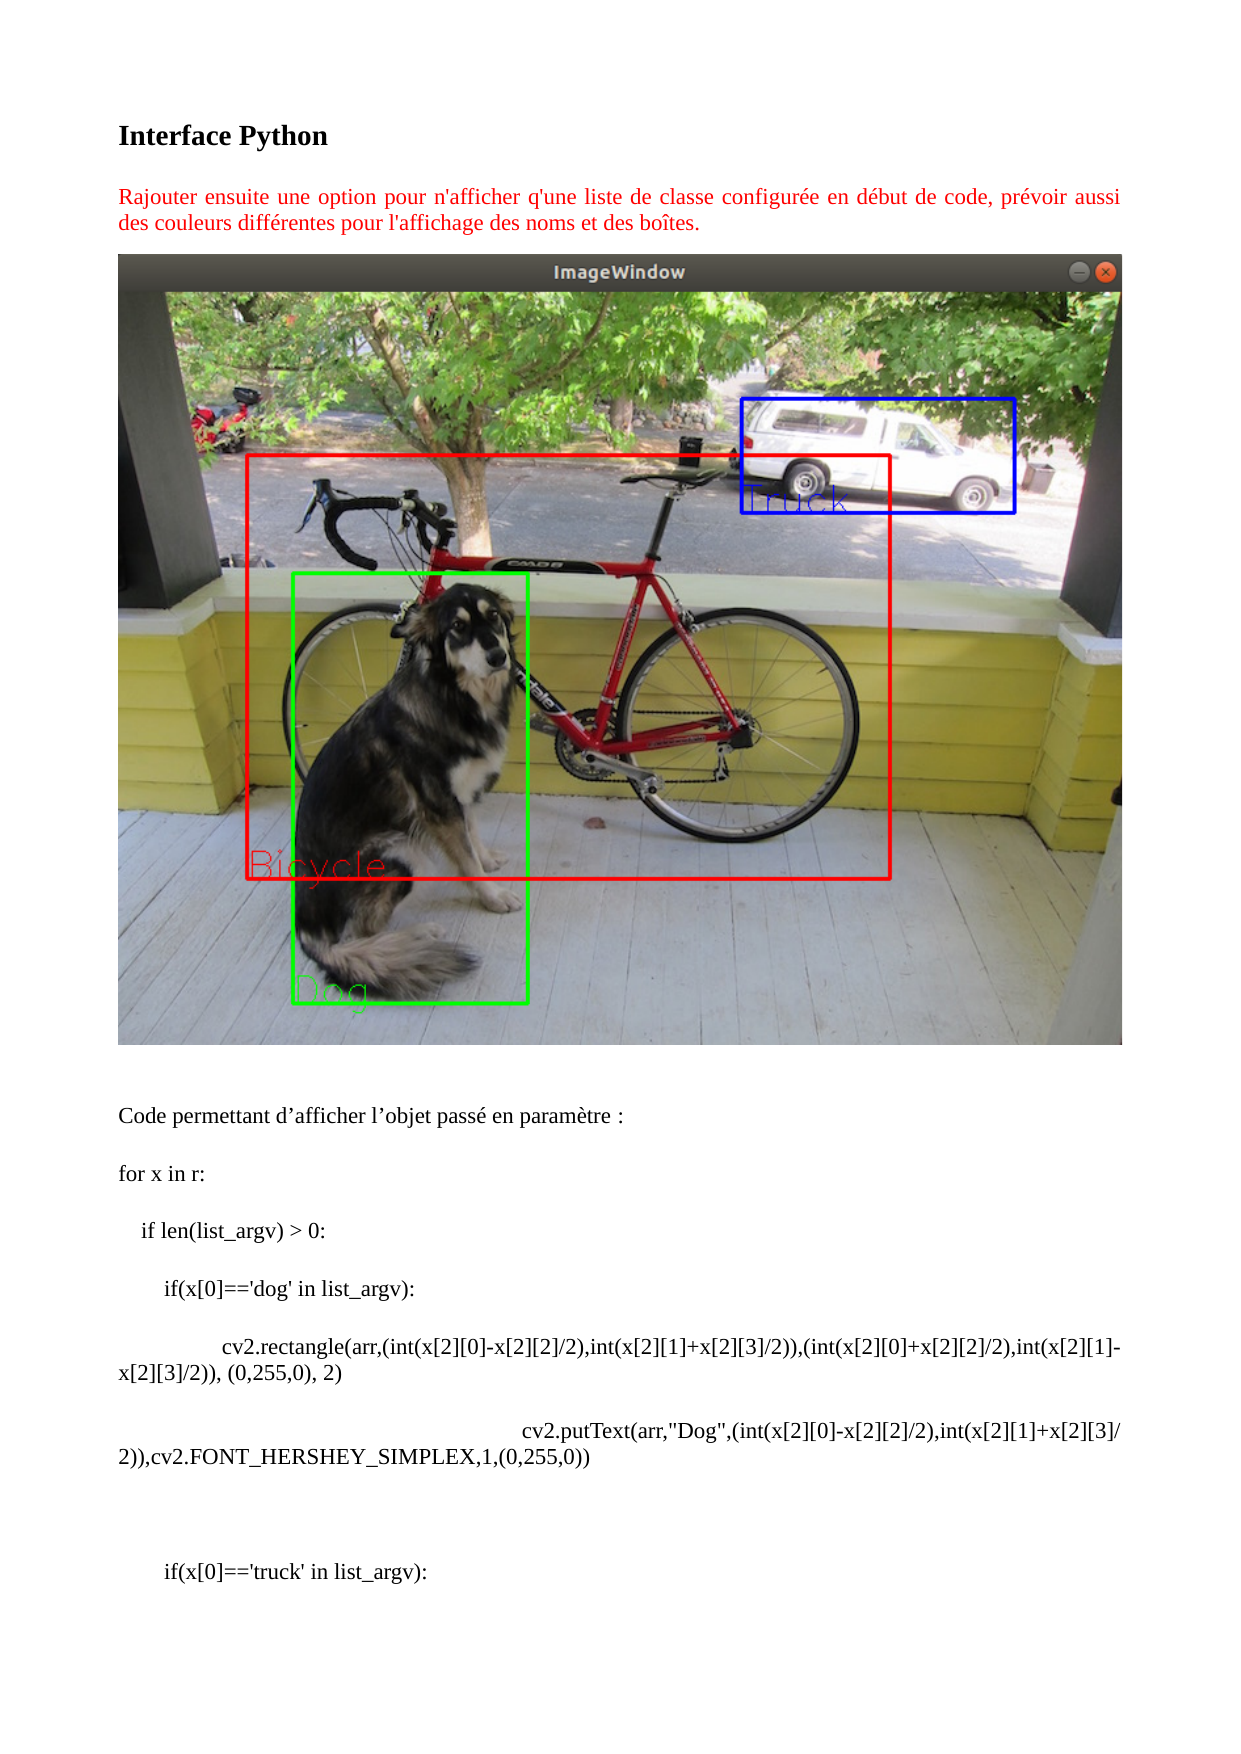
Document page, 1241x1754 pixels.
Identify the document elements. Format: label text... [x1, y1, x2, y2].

text Interface Python [118, 118, 1122, 152]
text Rajouter ensuite une option pour n'afficher q'une liste de classe configurée en début de code, prévoir aussi des couleurs différentes pour l'affichage des noms et des boîtes. [118, 183, 1122, 236]
text if(x[0]=='dog' in list_argv): [118, 1275, 1122, 1301]
text cv2.putText(arr,"Dog",(int(x[2][0]-x[2][2]/2),int(x[2][1]+x[2][3]/2)),cv2.FONT_HERSHEY_SIMPLEX,1,(0,255,0)) [118, 1417, 1122, 1469]
text cv2.rectangle(arr,(int(x[2][0]-x[2][2]/2),int(x[2][1]+x[2][3]/2)),(int(x[2][0]+x[2][2]/2),int(x[2][1]-x[2][3]/2)), (0,255,0), 2) [118, 1333, 1122, 1385]
text if(x[0]=='truck' in list_argv): [118, 1558, 1122, 1584]
text Code permettant d’afficher l’objet passé en paramètre : [118, 1102, 1122, 1129]
text if len(list_argv) > 0: [118, 1217, 1122, 1244]
picture [118, 254, 1123, 1045]
text for x in r: [118, 1160, 1122, 1186]
